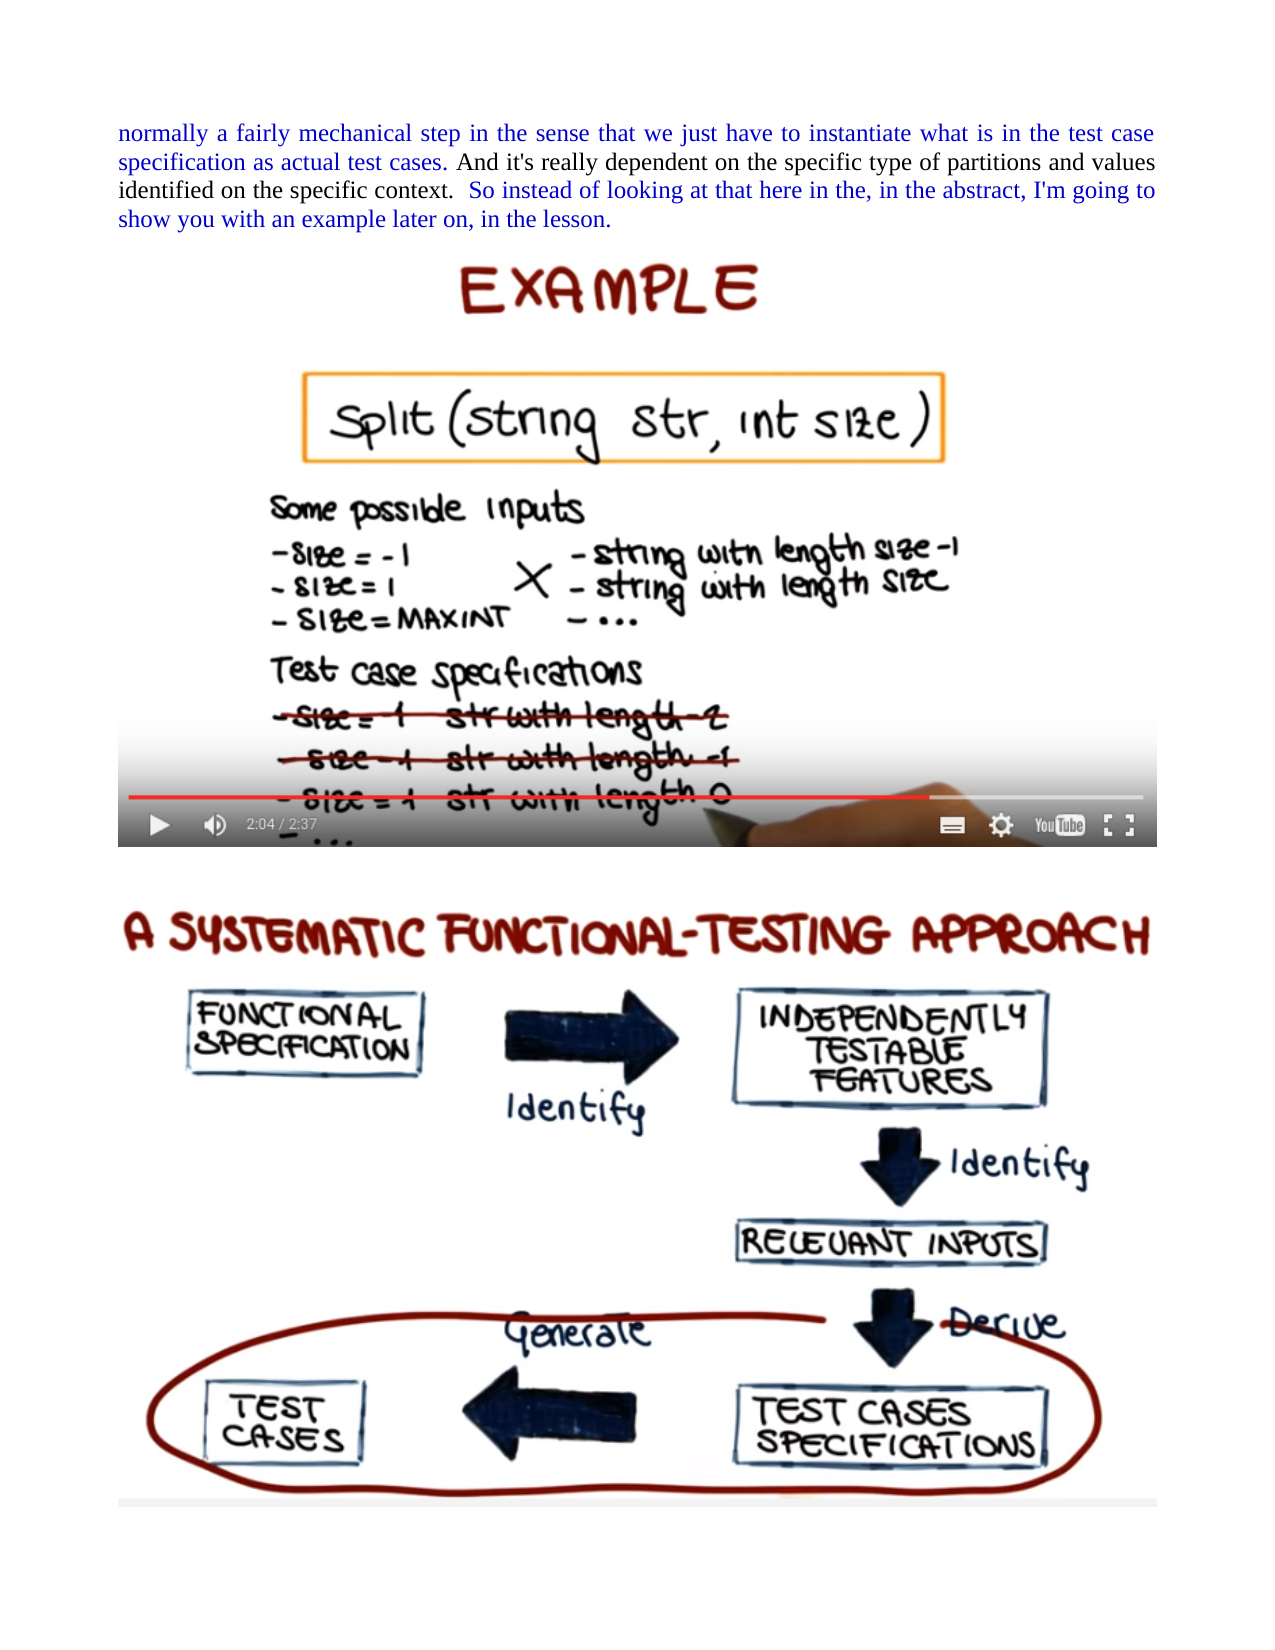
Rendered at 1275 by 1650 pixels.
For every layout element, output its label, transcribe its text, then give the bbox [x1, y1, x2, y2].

picture [118, 903, 1157, 1507]
text normally a fairly mechanical step in the sense that we just have to instantiate what is in the test case specification as actual test cases. And it's really dependent on the specific type of partitions and values identified on the specific context. So instead of looking at that here in the, in the abstract, I'm going to show you with an example later on, in the lesson. [118, 118, 1157, 233]
picture [118, 261, 1157, 847]
